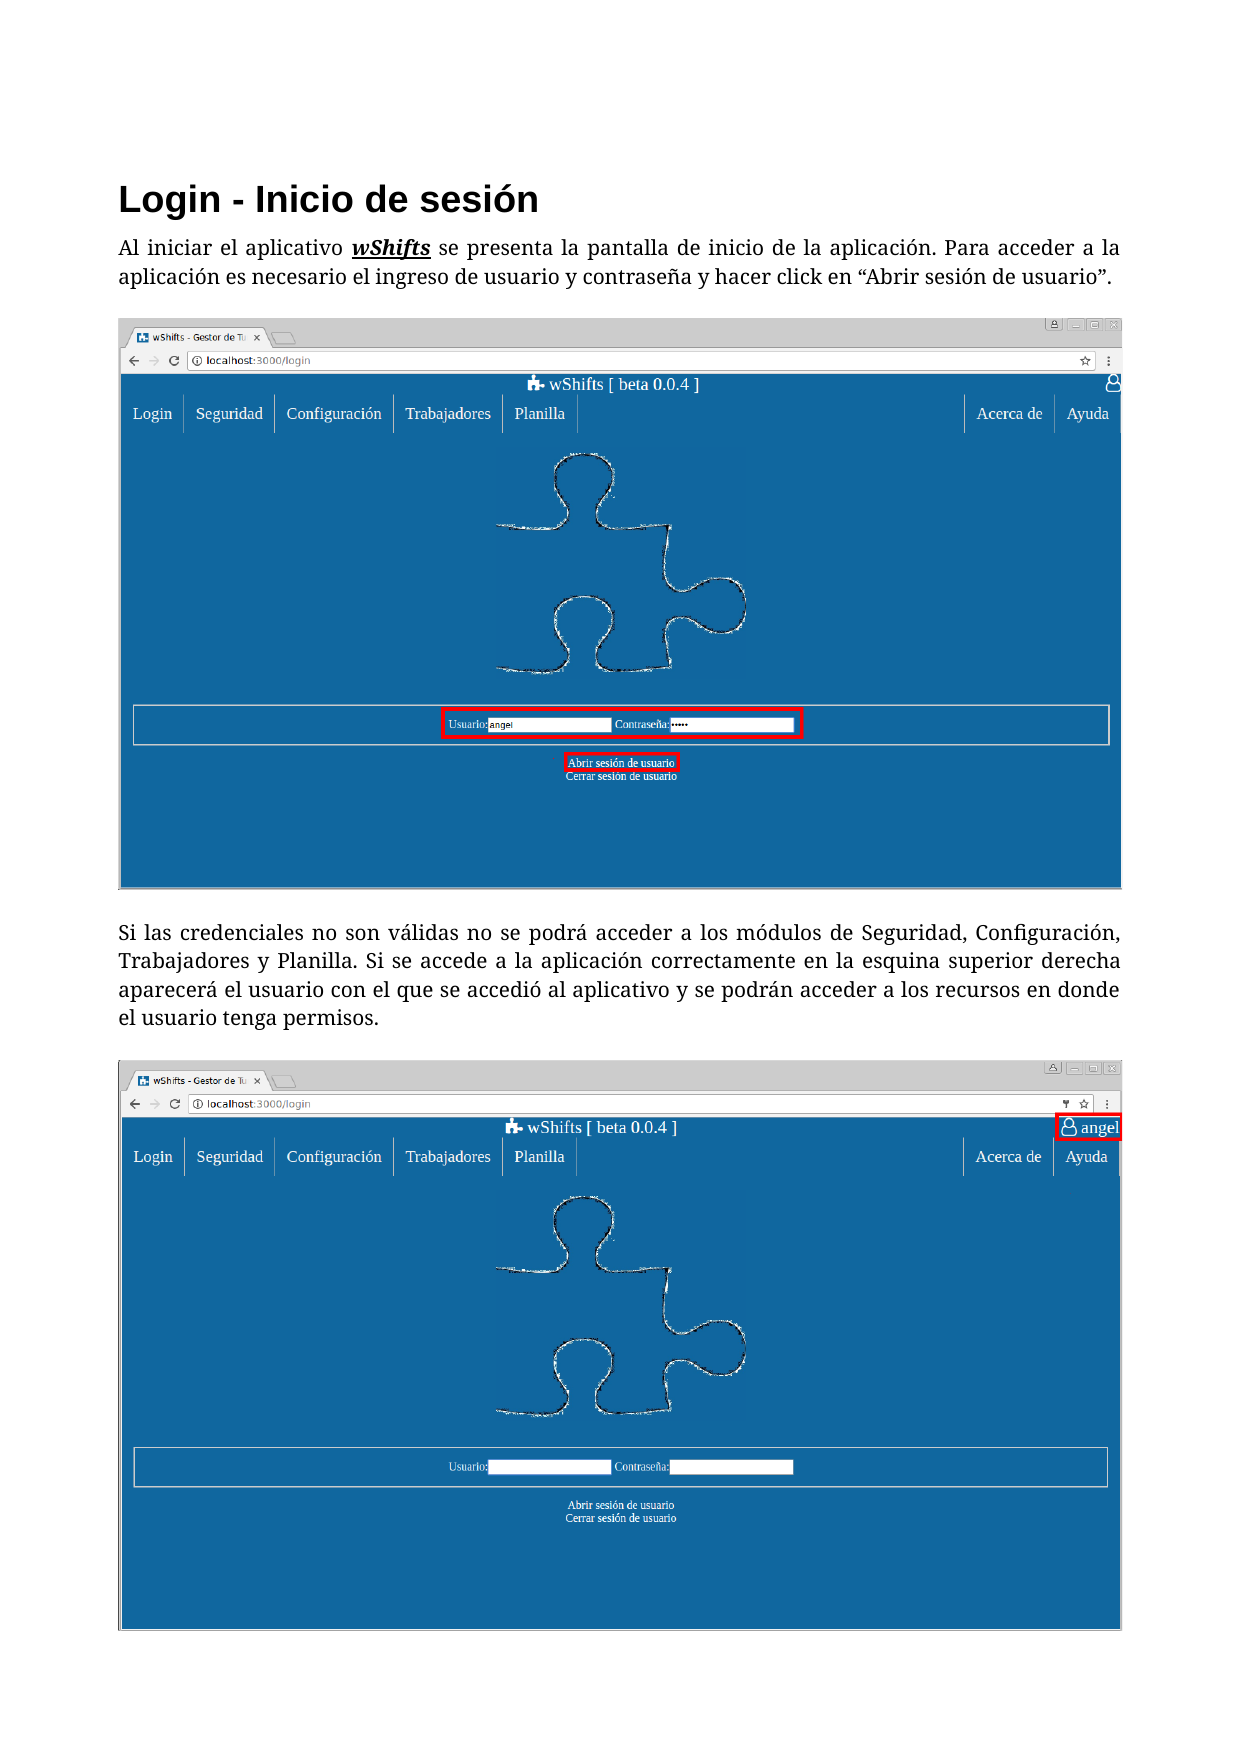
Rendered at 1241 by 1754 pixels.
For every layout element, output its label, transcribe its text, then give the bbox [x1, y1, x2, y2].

picture [118, 318, 1123, 890]
text Si las credenciales no son válidas no se podrá acceder a los módulos de Seguridad, Configuración, Trabajadores y Planilla. Si se accede a la aplicación correctamente en la esquina superior derecha aparecerá el usuario con el que se accedió al aplicativo y se podrán acceder a los recursos en donde el usuario tenga permisos. [118, 918, 1122, 1032]
subtitle Login - Inicio de sesión [118, 177, 1122, 221]
picture [118, 1060, 1123, 1631]
text Al iniciar el aplicativo wShifts se presenta la pantalla de inicio de la aplicación. Para acceder a la aplicación es necesario el ingreso de usuario y contraseña y hacer click en “Abrir sesión de usuario”. [118, 233, 1122, 290]
